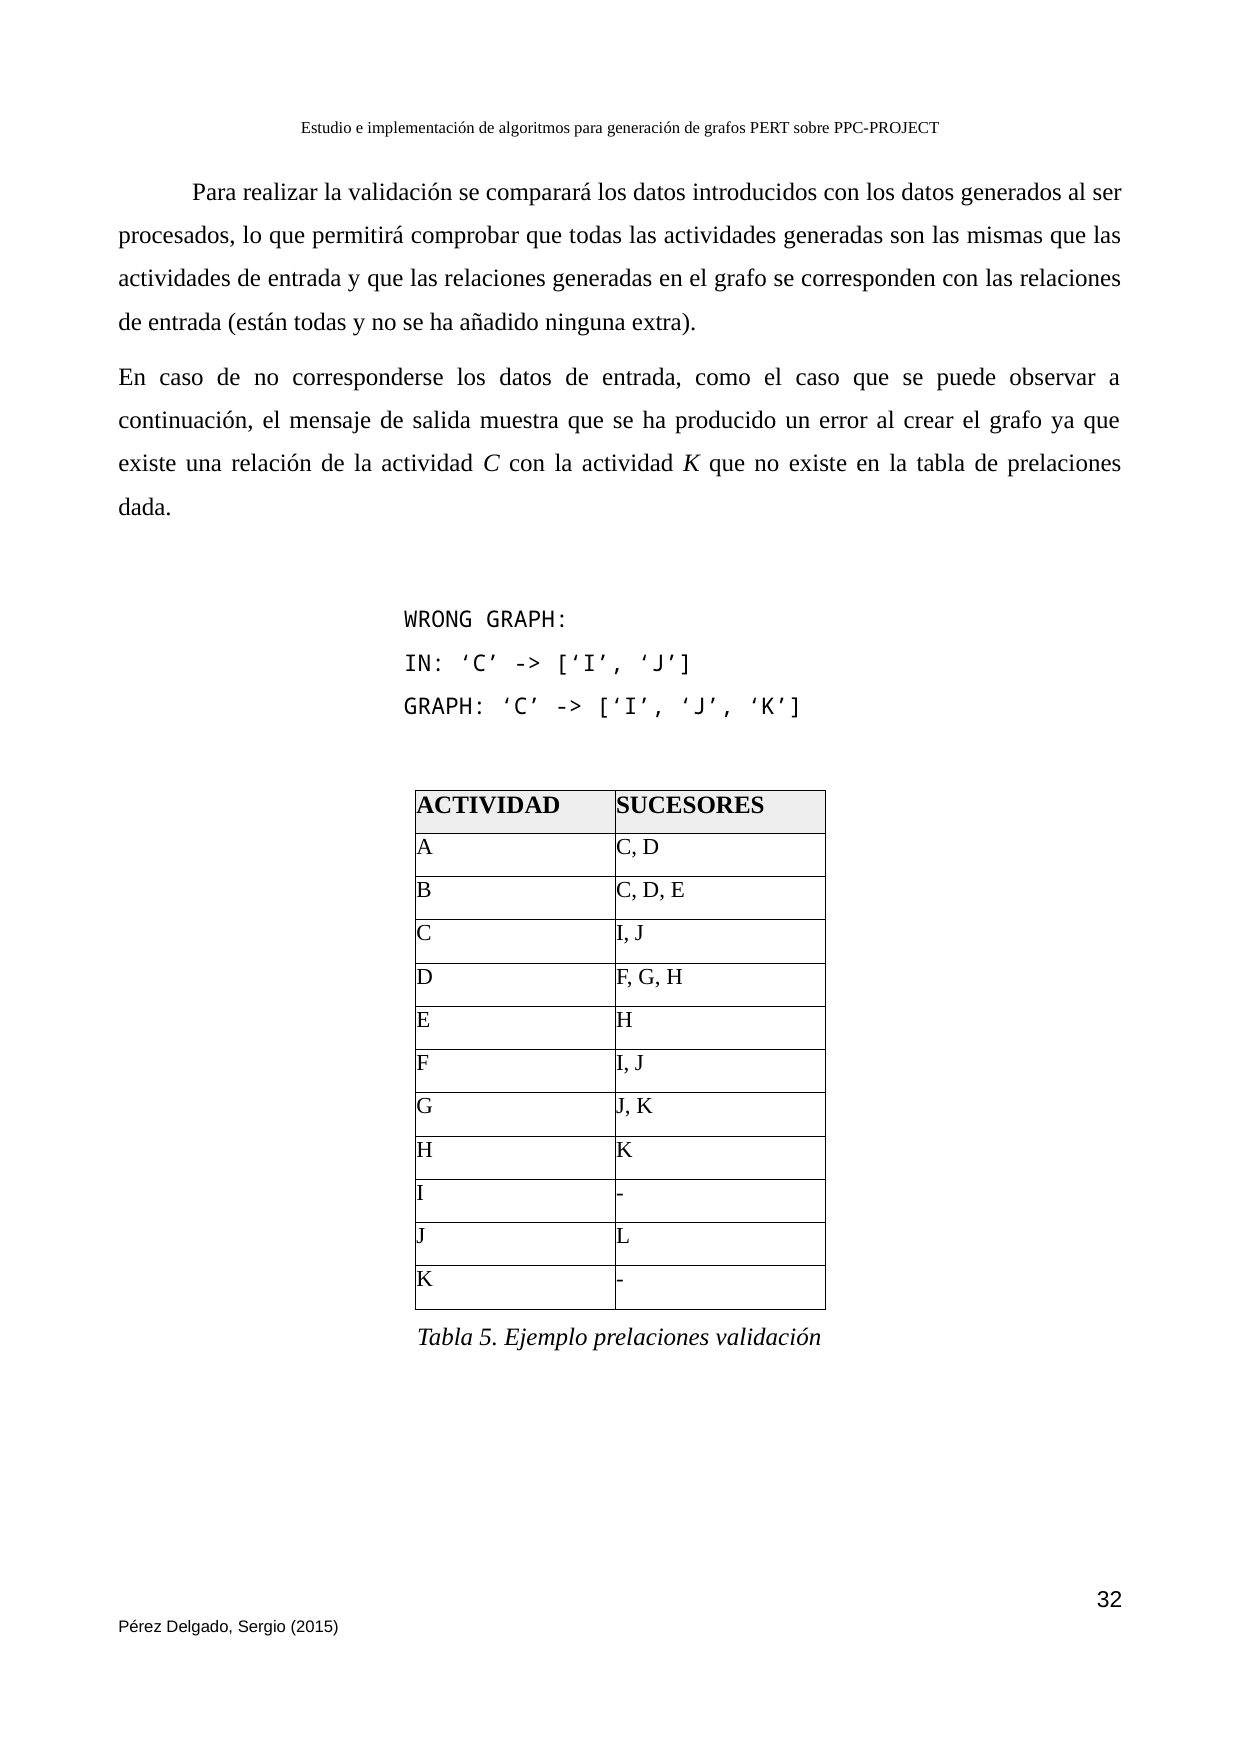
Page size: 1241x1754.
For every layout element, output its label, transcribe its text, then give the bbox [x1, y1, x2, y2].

table_cell H [616, 1007, 825, 1049]
table_cell H [416, 1137, 615, 1179]
table_header SUCESORES [616, 791, 825, 833]
text Tabla 5. Ejemplo prelaciones validación [118, 1322, 1122, 1351]
text GRAPH: ‘C’ -> [‘I’, ‘J’, ‘K’] [118, 690, 1122, 722]
text WRONG GRAPH: [118, 603, 1122, 634]
table_cell I, J [616, 1050, 825, 1092]
table_cell F [416, 1050, 615, 1092]
table_cell D [416, 964, 615, 1006]
table_cell C [416, 920, 615, 963]
table_cell E [416, 1007, 615, 1049]
table_cell I [416, 1180, 615, 1222]
table_cell A [416, 834, 615, 876]
table_header ACTIVIDAD [416, 791, 615, 833]
table_cell K [416, 1266, 615, 1308]
table_cell J, K [616, 1093, 825, 1136]
table_cell K [616, 1137, 825, 1179]
table_cell L [616, 1223, 825, 1265]
table_cell - [616, 1266, 825, 1308]
table_cell F, G, H [616, 964, 825, 1006]
table_cell C, D, E [616, 877, 825, 919]
table_cell G [416, 1093, 615, 1136]
table_cell C, D [616, 834, 825, 876]
text IN: ‘C’ -> [‘I’, ‘J’] [118, 647, 1122, 678]
text Para realizar la validación se comparará los datos introducidos con los datos generados al ser procesados, lo que permitirá comprobar que todas las actividades generadas son las mismas que las actividades de entrada y que las relaciones generadas en el grafo se corresponden con las relaciones de entrada (están todas y no se ha añadido ninguna extra). [118, 177, 1122, 335]
table_cell - [616, 1180, 825, 1222]
table_cell I, J [616, 920, 825, 963]
table_cell J [416, 1223, 615, 1265]
table_cell B [416, 877, 615, 919]
text En caso de no corresponderse los datos de entrada, como el caso que se puede observar a continuación, el mensaje de salida muestra que se ha producido un error al crear el grafo ya que existe una relación de la actividad C con la actividad K que no existe en la tabla de prelaciones dada. [118, 362, 1122, 520]
